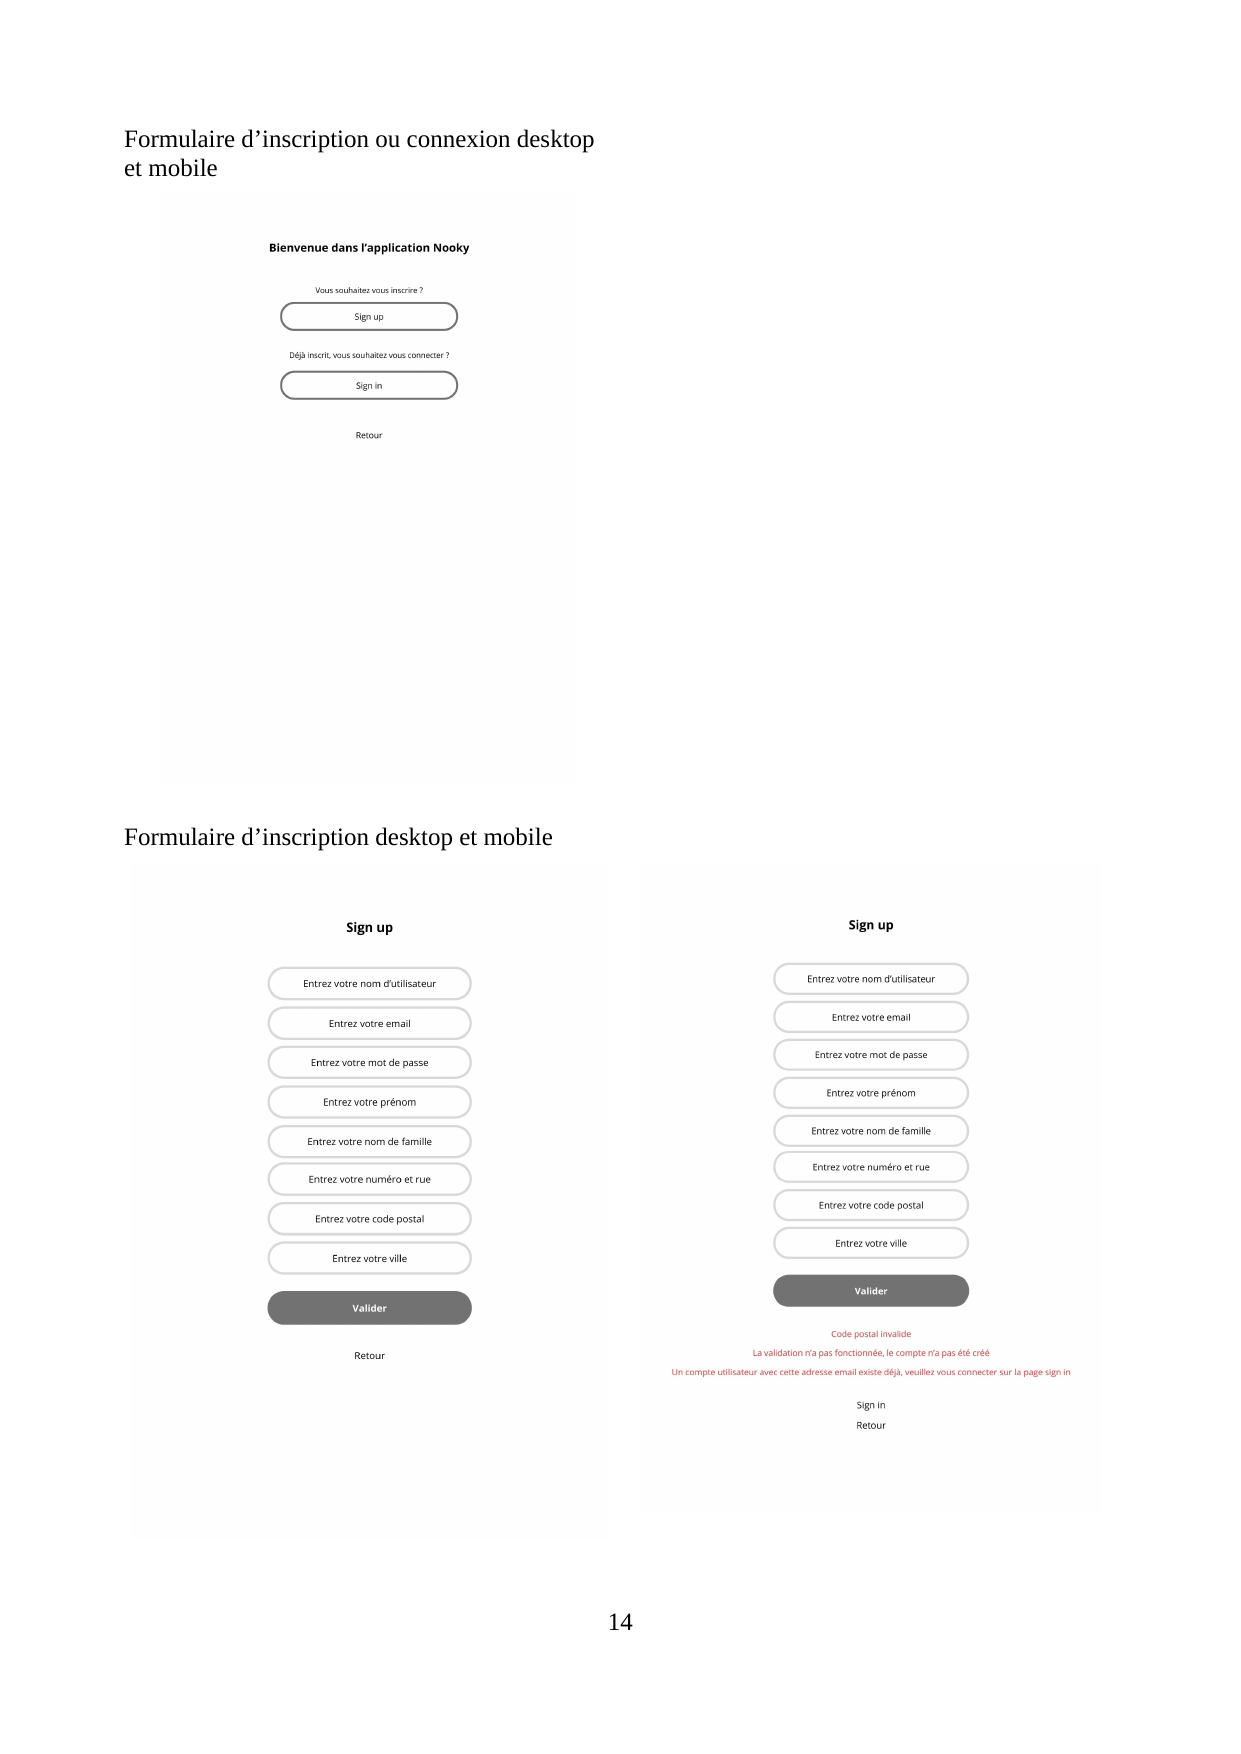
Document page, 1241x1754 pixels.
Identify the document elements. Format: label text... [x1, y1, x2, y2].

table_cell [620, 187, 1122, 816]
table_cell Formulaire d’inscription ou connexion desktop et mobile [118, 118, 620, 187]
table_cell [118, 187, 620, 816]
picture [130, 862, 609, 1539]
table_cell [118, 857, 620, 1573]
picture [160, 192, 578, 782]
table_cell Formulaire d’inscription desktop et mobile [118, 816, 1122, 857]
table_cell [620, 118, 1122, 187]
table_cell [620, 857, 1122, 1573]
picture [641, 862, 1101, 1513]
